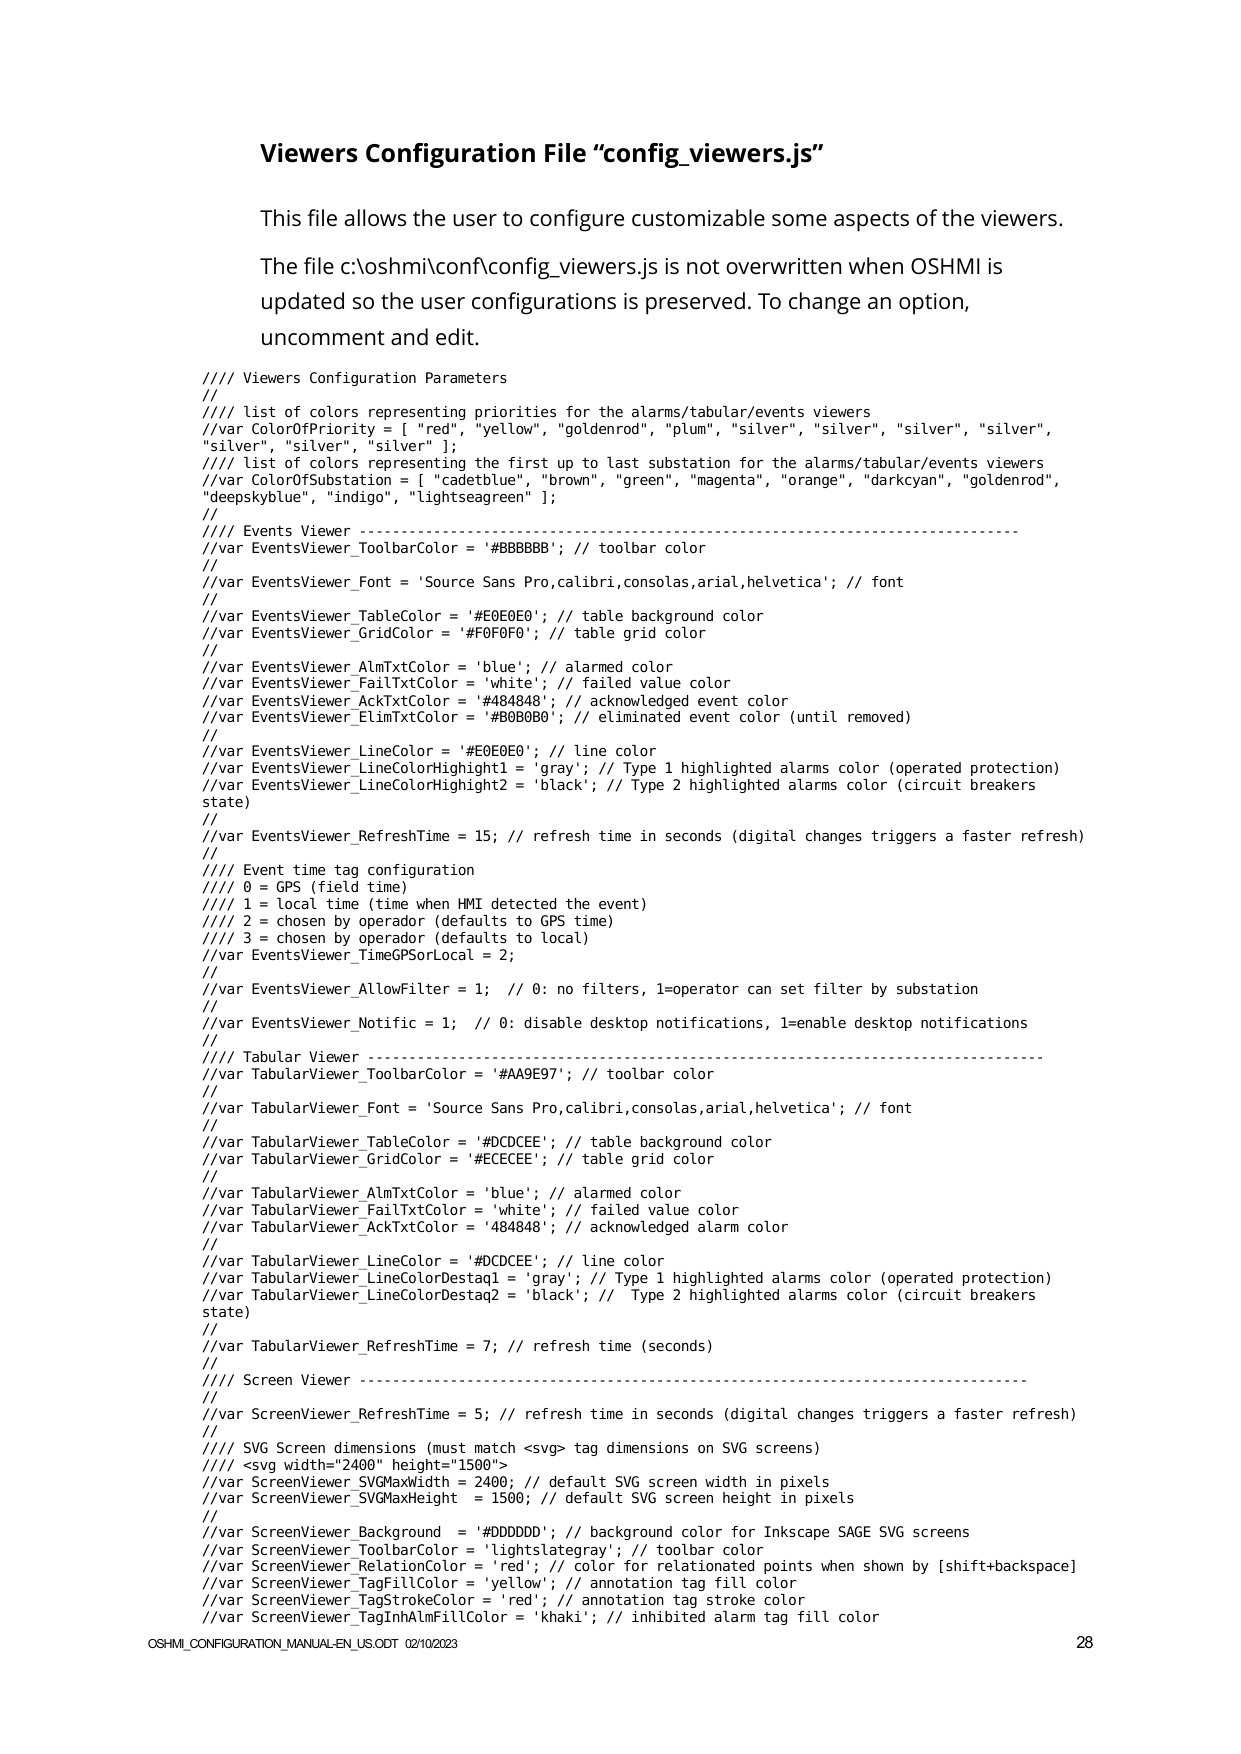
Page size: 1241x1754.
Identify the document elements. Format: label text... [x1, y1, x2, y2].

text // [202, 1236, 1093, 1253]
text // [202, 1117, 1093, 1134]
text //var EventsViewer_AckTxtColor = '#484848'; // acknowledged event color [202, 692, 1093, 709]
text //var TabularViewer_AckTxtColor = '484848'; // acknowledged alarm color [202, 1219, 1093, 1236]
text // [202, 1388, 1093, 1406]
text //var ScreenViewer_Background = '#DDDDDD'; // background color for Inkscape SAGE SVG screens [202, 1524, 1093, 1541]
text // [202, 811, 1093, 828]
text // [202, 591, 1093, 607]
text //var EventsViewer_Notific = 1; // 0: disable desktop notifications, 1=enable desktop notifications [202, 1015, 1093, 1032]
text //var EventsViewer_TableColor = '#E0E0E0'; // table background color [202, 607, 1093, 624]
text // [202, 641, 1093, 658]
text // [202, 506, 1093, 523]
text // [202, 1507, 1093, 1524]
text // [202, 1321, 1093, 1338]
text //var ScreenViewer_SVGMaxHeight = 1500; // default SVG screen height in pixels [202, 1490, 1093, 1507]
text // [202, 964, 1093, 981]
text // [202, 1083, 1093, 1100]
text //var ScreenViewer_RelationColor = 'red'; // color for relationated points when shown by [shift+backspace] [202, 1558, 1093, 1575]
text //var TabularViewer_Font = 'Source Sans Pro,calibri,consolas,arial,helvetica'; // font [202, 1100, 1093, 1117]
text //var ScreenViewer_ToolbarColor = 'lightslategray'; // toolbar color [202, 1541, 1093, 1558]
text // [202, 387, 1093, 404]
text //var TabularViewer_TableColor = '#DCDCEE'; // table background color [202, 1134, 1093, 1151]
text //var ScreenViewer_TagFillColor = 'yellow'; // annotation tag fill color [202, 1575, 1093, 1592]
text //var EventsViewer_LineColorHighight1 = 'gray'; // Type 1 highlighted alarms color (operated protection) [202, 760, 1093, 777]
text // [202, 726, 1093, 743]
text //var EventsViewer_ElimTxtColor = '#B0B0B0'; // eliminated event color (until removed) [202, 709, 1093, 726]
text //var TabularViewer_FailTxtColor = 'white'; // failed value color [202, 1202, 1093, 1219]
text // [202, 1168, 1093, 1185]
text //var TabularViewer_RefreshTime = 7; // refresh time (seconds) [202, 1338, 1093, 1354]
subtitle Viewers Configuration File “config_viewers.js” [260, 136, 1093, 170]
text //// Event time tag configuration [202, 862, 1093, 879]
text //// <svg width="2400" height="1500"> [202, 1456, 1093, 1473]
text //// 0 = GPS (field time) [202, 879, 1093, 896]
text //var EventsViewer_LineColor = '#E0E0E0'; // line color [202, 743, 1093, 760]
text //var TabularViewer_LineColor = '#DCDCEE'; // line color [202, 1253, 1093, 1270]
text //// Viewers Configuration Parameters [202, 370, 1093, 387]
text //var EventsViewer_Font = 'Source Sans Pro,calibri,consolas,arial,helvetica'; // font [202, 573, 1093, 591]
text //var EventsViewer_FailTxtColor = 'white'; // failed value color [202, 675, 1093, 692]
text //// SVG Screen dimensions (must match <svg> tag dimensions on SVG screens) [202, 1439, 1093, 1456]
text //var EventsViewer_TimeGPSorLocal = 2; [202, 947, 1093, 964]
text The file c:\oshmi\conf\config_viewers.js is not overwritten when OSHMI is updated so the user configurations is preserved. To change an option, uncomment and edit. [260, 251, 1093, 352]
text // [202, 845, 1093, 862]
text // [202, 998, 1093, 1015]
text // [202, 1032, 1093, 1049]
text //var EventsViewer_AlmTxtColor = 'blue'; // alarmed color [202, 658, 1093, 675]
text //// 3 = chosen by operador (defaults to local) [202, 930, 1093, 947]
text //var EventsViewer_ToolbarColor = '#BBBBBB'; // toolbar color [202, 539, 1093, 557]
text //var ScreenViewer_SVGMaxWidth = 2400; // default SVG screen width in pixels [202, 1473, 1093, 1490]
text // [202, 1422, 1093, 1439]
text //var TabularViewer_GridColor = '#ECECEE'; // table grid color [202, 1151, 1093, 1168]
text //var EventsViewer_GridColor = '#F0F0F0'; // table grid color [202, 624, 1093, 641]
text This file allows the user to configure customizable some aspects of the viewers. [260, 203, 1093, 233]
text //var EventsViewer_LineColorHighight2 = 'black'; // Type 2 highlighted alarms color (circuit breakers state) [202, 777, 1093, 811]
text // [202, 1354, 1093, 1372]
text //// Screen Viewer --------------------------------------------------------------------------------- [202, 1372, 1093, 1388]
text //var TabularViewer_LineColorDestaq2 = 'black'; // Type 2 highlighted alarms color (circuit breakers state) [202, 1287, 1093, 1321]
text // [202, 557, 1093, 573]
text //// list of colors representing priorities for the alarms/tabular/events viewers [202, 404, 1093, 421]
text //// list of colors representing the first up to last substation for the alarms/tabular/events viewers [202, 455, 1093, 472]
text //// 1 = local time (time when HMI detected the event) [202, 896, 1093, 913]
text //var TabularViewer_ToolbarColor = '#AA9E97'; // toolbar color [202, 1066, 1093, 1083]
text //var EventsViewer_AllowFilter = 1; // 0: no filters, 1=operator can set filter by substation [202, 981, 1093, 998]
text //var ScreenViewer_TagStrokeColor = 'red'; // annotation tag stroke color [202, 1592, 1093, 1609]
text //var ScreenViewer_RefreshTime = 5; // refresh time in seconds (digital changes triggers a faster refresh) [202, 1406, 1093, 1422]
text //var TabularViewer_LineColorDestaq1 = 'gray'; // Type 1 highlighted alarms color (operated protection) [202, 1270, 1093, 1287]
text //// Events Viewer -------------------------------------------------------------------------------- [202, 523, 1093, 539]
text //var ColorOfSubstation = [ "cadetblue", "brown", "green", "magenta", "orange", "darkcyan", "goldenrod", "deepskyblue", "indigo", "lightseagreen" ]; [202, 472, 1093, 506]
text //// Tabular Viewer ---------------------------------------------------------------------------------- [202, 1049, 1093, 1066]
text //var ScreenViewer_TagInhAlmFillColor = 'khaki'; // inhibited alarm tag fill color [202, 1609, 1093, 1626]
text //var ColorOfPriority = [ "red", "yellow", "goldenrod", "plum", "silver", "silver", "silver", "silver", "silver", "silver", "silver" ]; [202, 421, 1093, 455]
text //// 2 = chosen by operador (defaults to GPS time) [202, 913, 1093, 930]
text //var TabularViewer_AlmTxtColor = 'blue'; // alarmed color [202, 1185, 1093, 1202]
text //var EventsViewer_RefreshTime = 15; // refresh time in seconds (digital changes triggers a faster refresh) [202, 828, 1093, 845]
